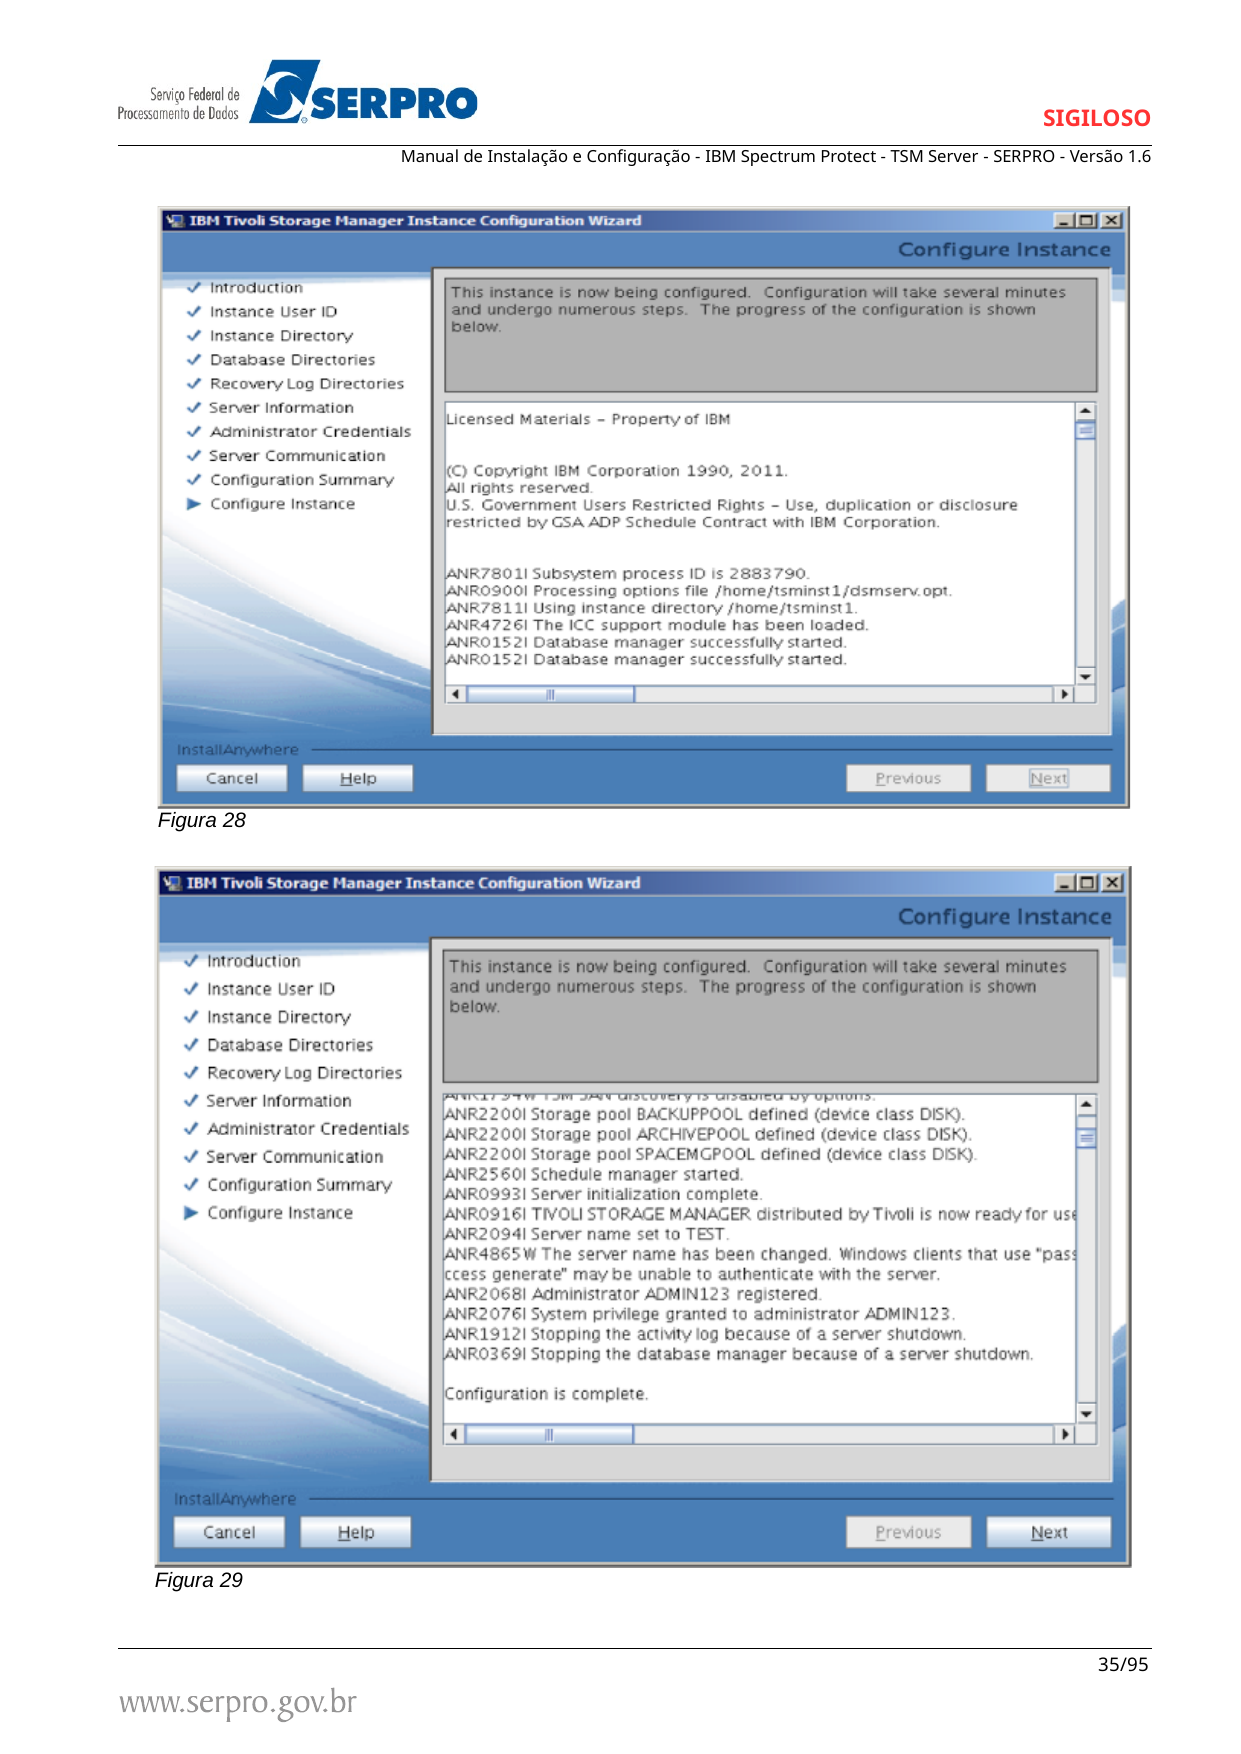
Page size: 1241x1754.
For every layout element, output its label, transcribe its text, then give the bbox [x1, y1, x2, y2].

picture [118, 59, 478, 124]
picture [154, 866, 1132, 1568]
text Figura 29 [154, 1568, 1132, 1592]
picture [157, 206, 1131, 809]
text Figura 28 [158, 809, 1130, 832]
